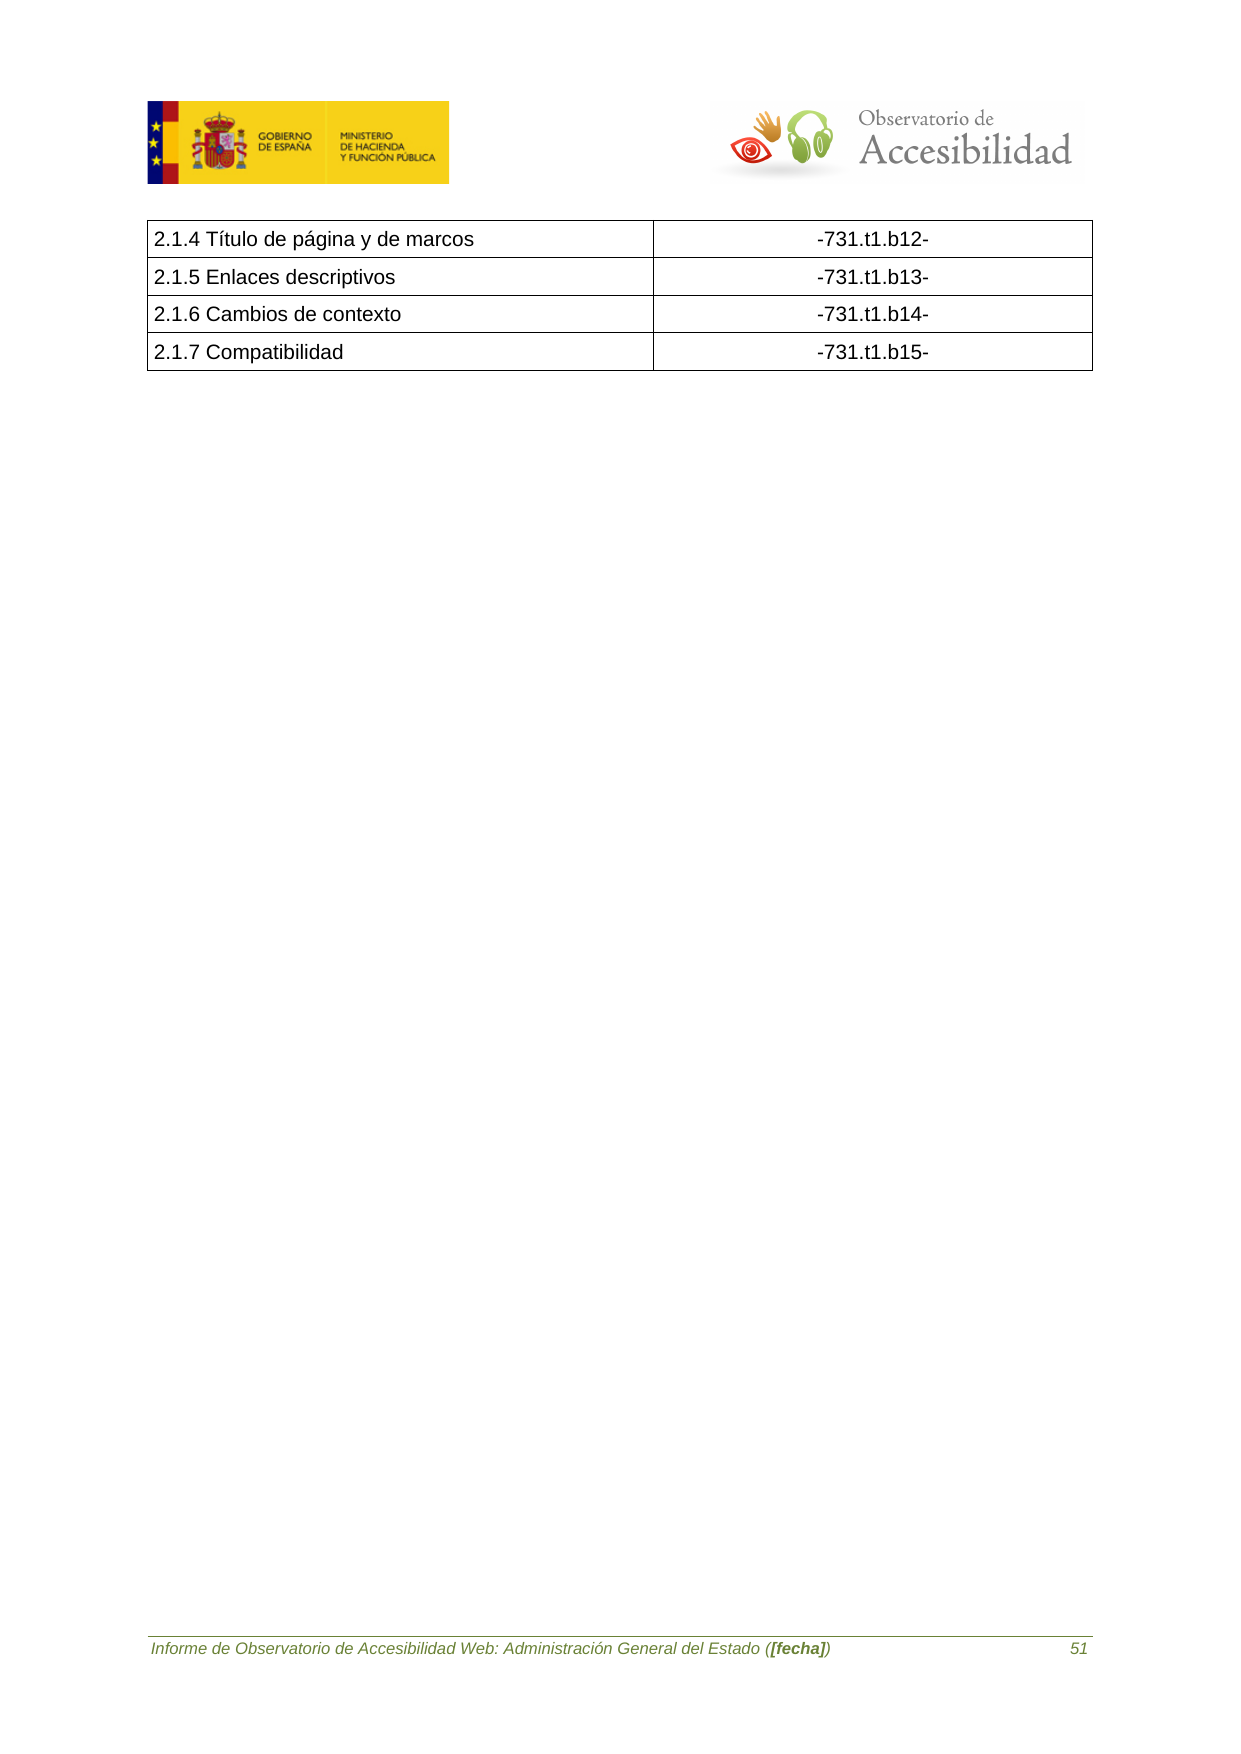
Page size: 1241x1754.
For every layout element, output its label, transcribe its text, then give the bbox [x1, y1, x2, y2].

table_cell 2.1.6 Cambios de contexto [148, 296, 653, 332]
table_cell 2.1.4 Título de página y de marcos [148, 221, 653, 257]
table_cell 2.1.5 Enlaces descriptivos [148, 258, 653, 295]
picture [710, 101, 1086, 184]
table_cell -731.t1.b14- [654, 296, 1092, 332]
table_cell -731.t1.b12- [654, 221, 1092, 257]
table_cell -731.t1.b13- [654, 258, 1092, 295]
picture [147, 101, 450, 184]
table_cell -731.t1.b15- [654, 333, 1092, 370]
table_cell 2.1.7 Compatibilidad [148, 333, 653, 370]
